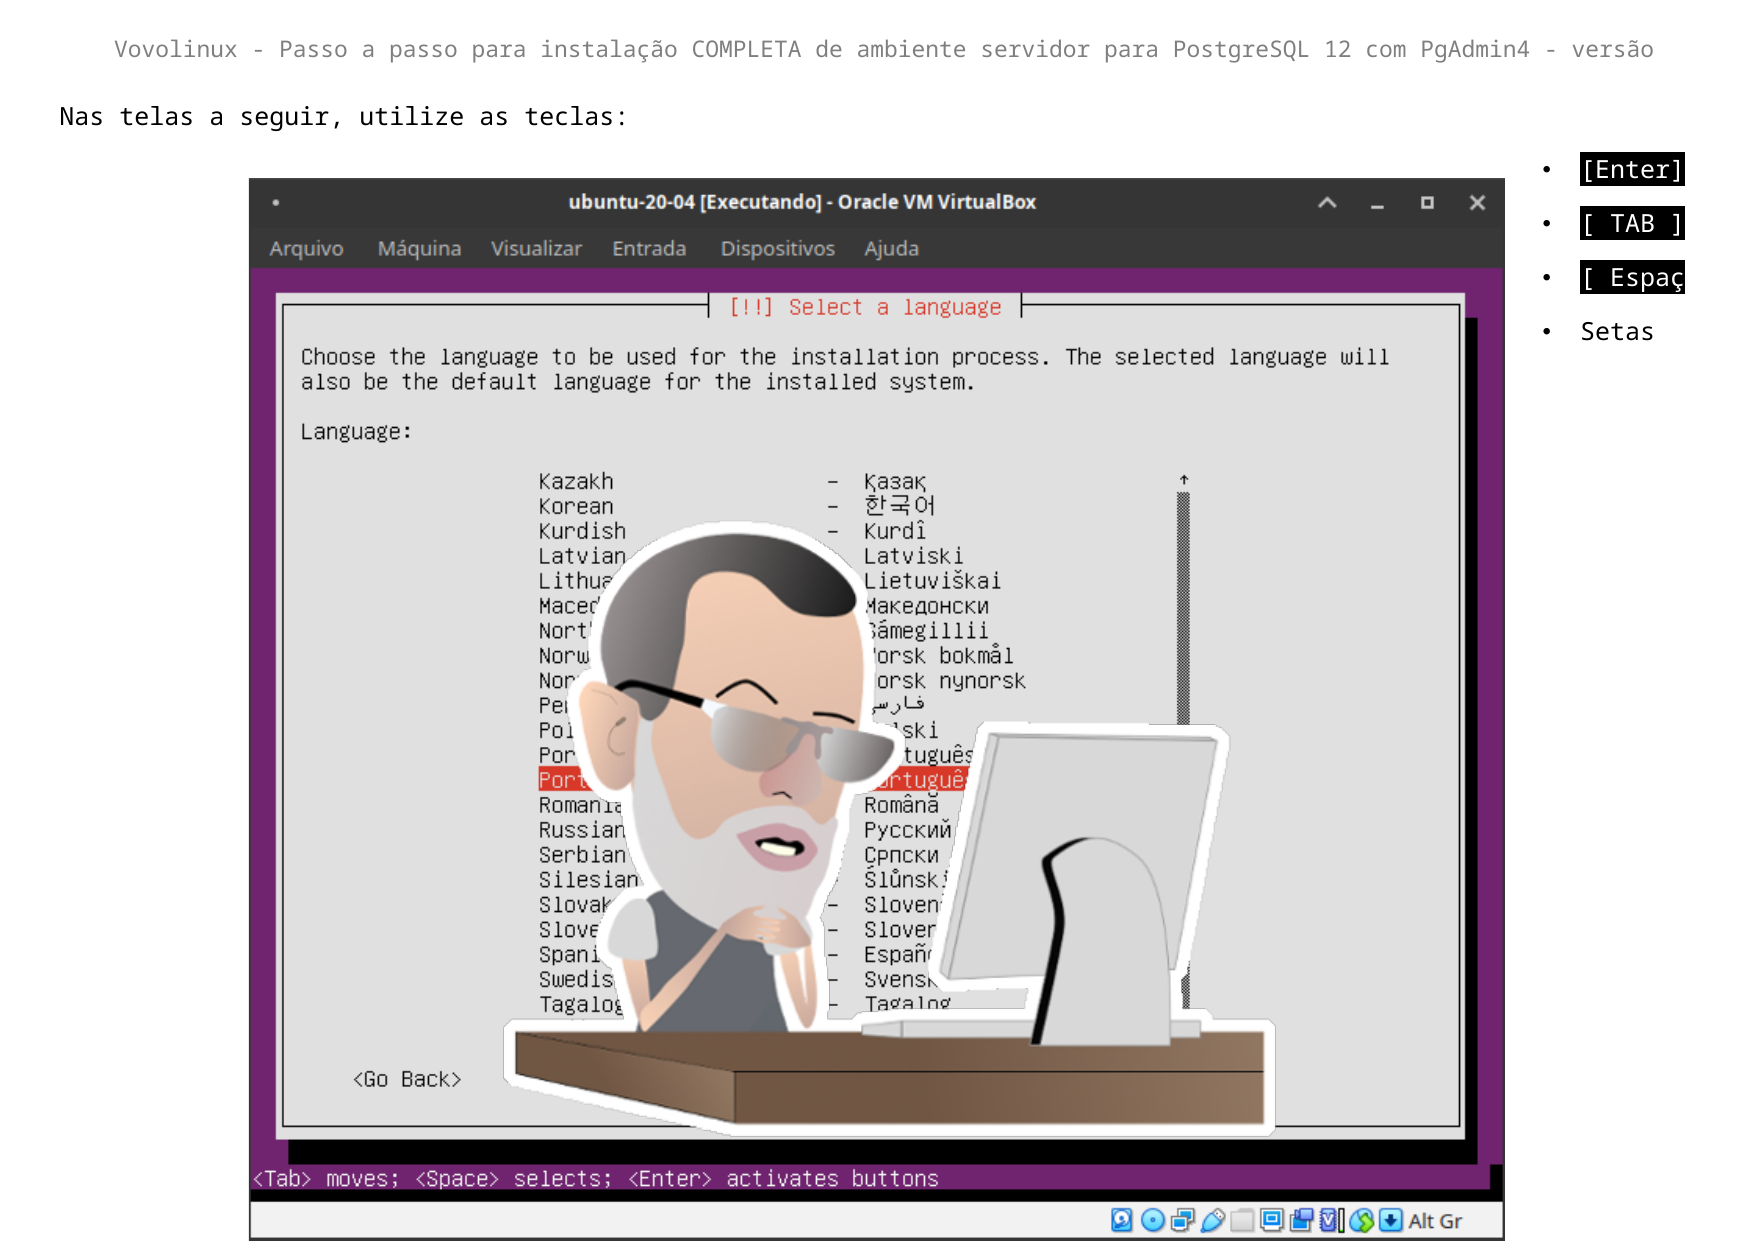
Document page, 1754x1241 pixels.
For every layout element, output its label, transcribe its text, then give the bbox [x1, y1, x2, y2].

list Setas direcionais para percorrer as linhas e colunas da tela [1505, 313, 1695, 347]
list [ Espaço ] para selecionar uma opção ou controle [97, 260, 248, 294]
list Setas direcionais para percorrer as linhas e colunas da tela [97, 313, 248, 347]
list [Enter] para confirmar ou seguir para a próxima tela [97, 152, 1695, 186]
text Nas telas a seguir, utilize as teclas: [59, 98, 1695, 132]
picture [248, 178, 1505, 1241]
list [ TAB ] para navegar nos controles [1505, 206, 1695, 240]
list [ TAB ] para navegar nos controles [97, 206, 248, 240]
list [ Espaço ] para selecionar uma opção ou controle [1505, 260, 1695, 294]
